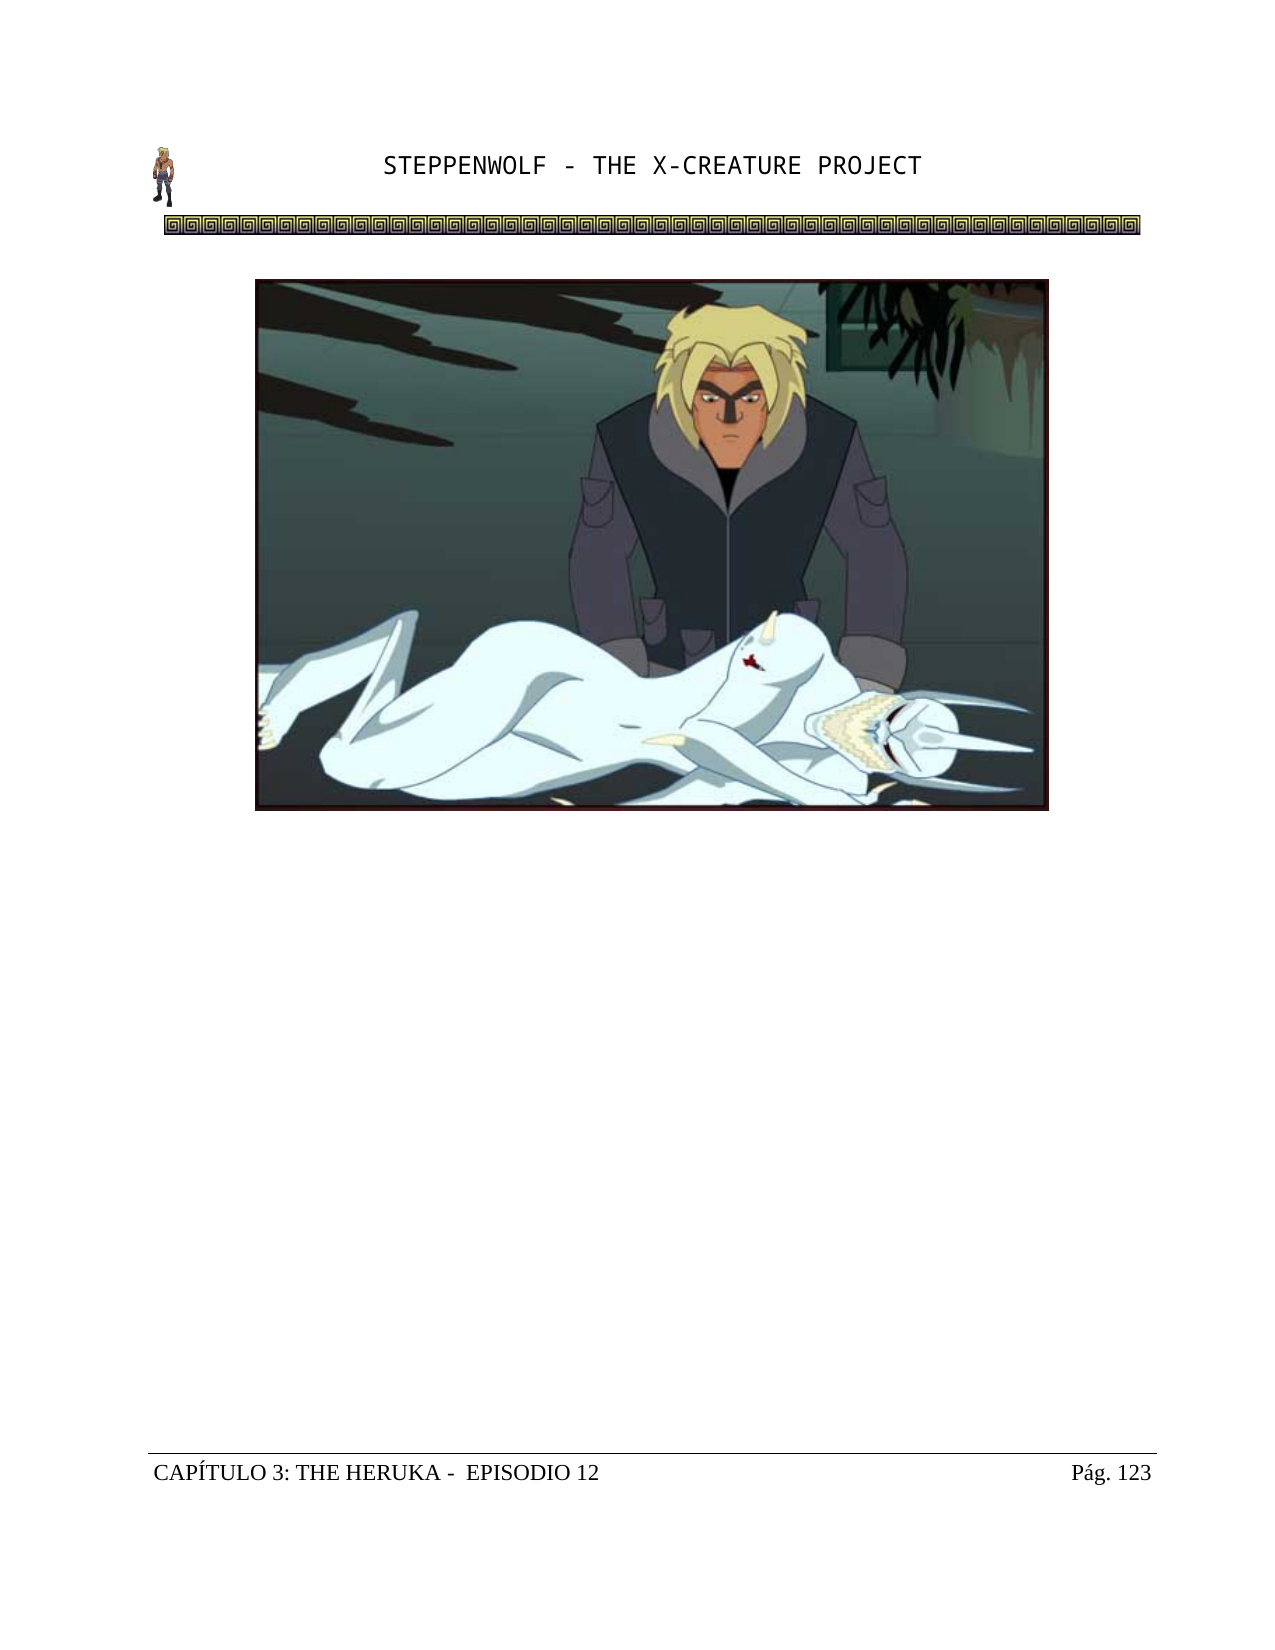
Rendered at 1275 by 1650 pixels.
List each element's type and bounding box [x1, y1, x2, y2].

picture [147, 147, 181, 207]
picture [255, 279, 1049, 811]
picture [164, 215, 1141, 235]
